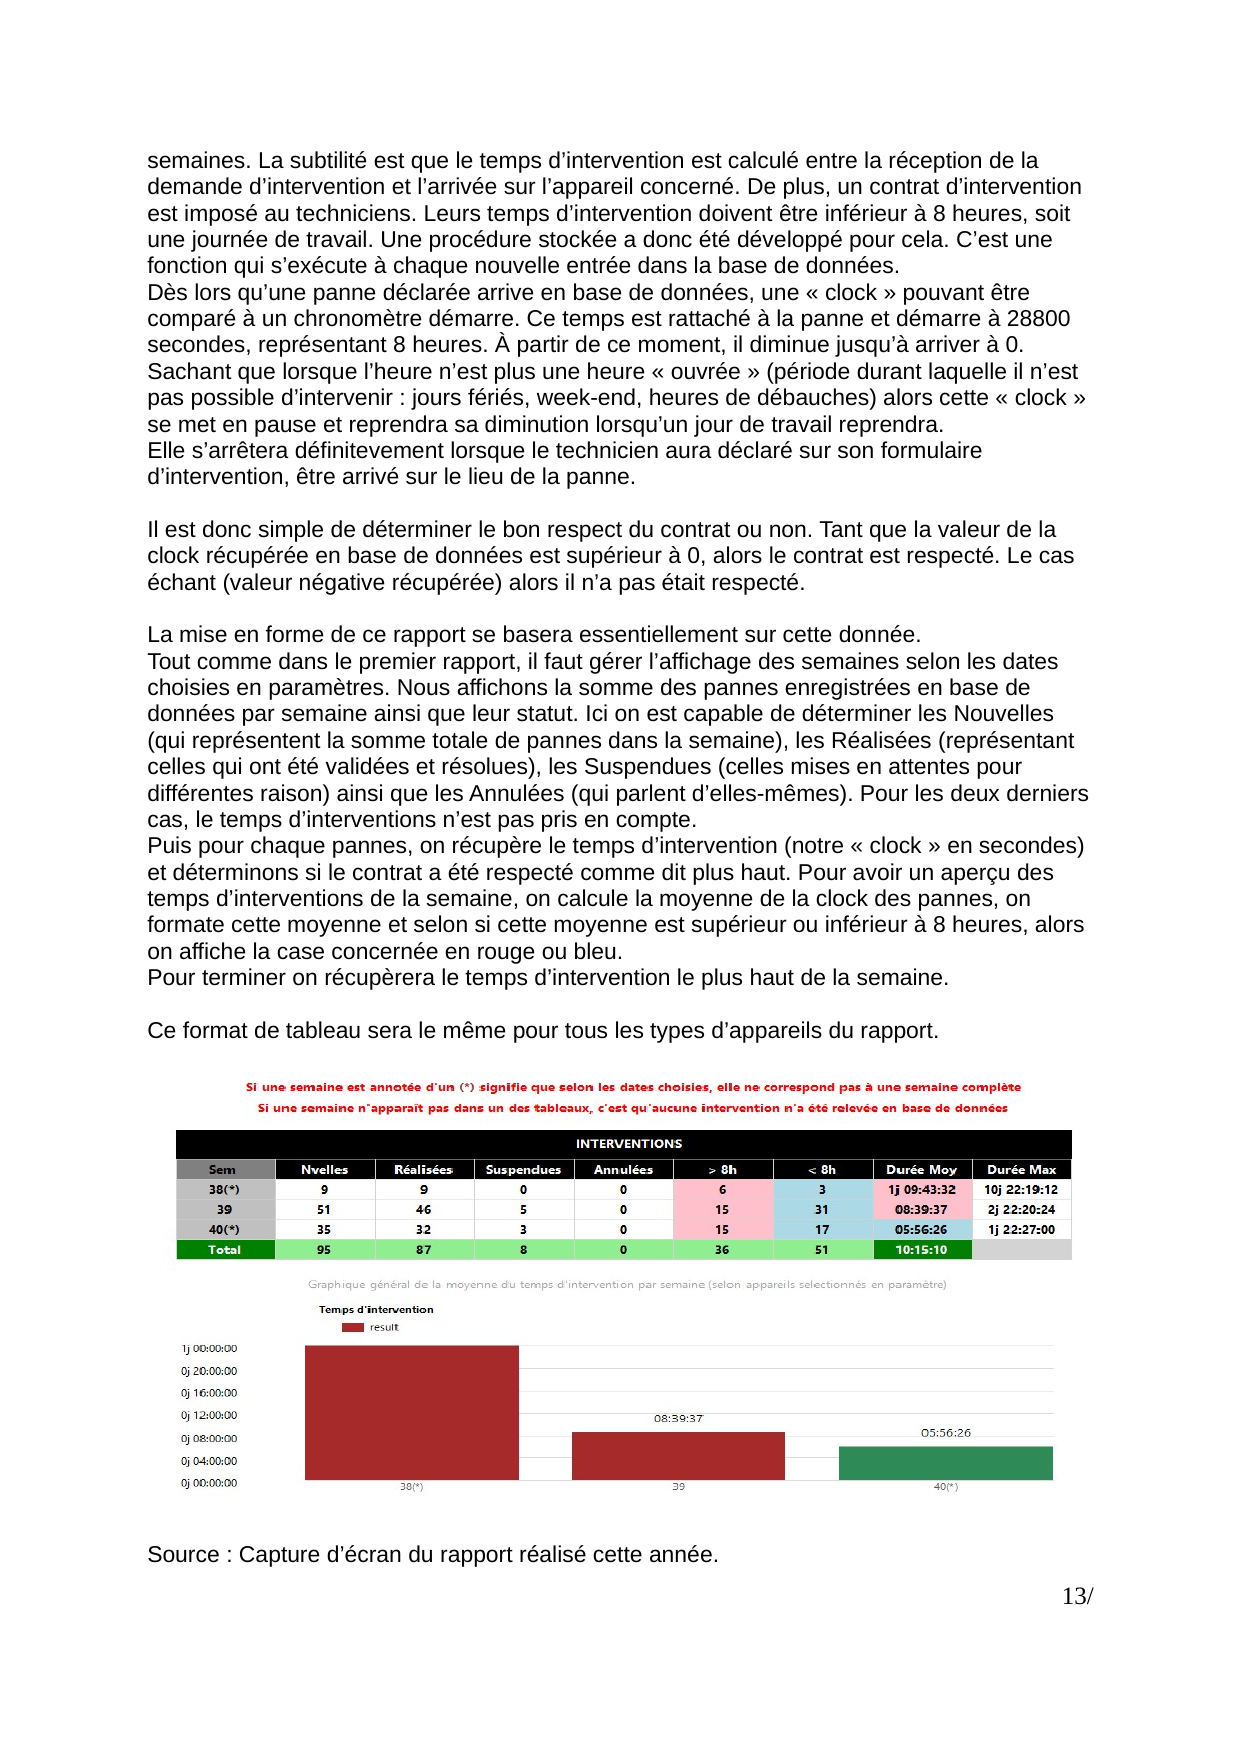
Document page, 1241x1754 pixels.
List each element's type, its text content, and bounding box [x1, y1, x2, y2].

text Elle s’arrêtera définitevement lorsque le technicien aura déclaré sur son formulaire d’intervention, être arrivé sur le lieu de la panne. [147, 437, 1093, 489]
text Dès lors qu’une panne déclarée arrive en base de données, une « clock » pouvant être comparé à un chronomètre démarre. Ce temps est rattaché à la panne et démarre à 28800 secondes, représentant 8 heures. À partir de ce moment, il diminue jusqu’à arriver à 0. Sachant que lorsque l’heure n’est plus une heure « ouvrée » (période durant laquelle il n’est pas possible d’intervenir : jours fériés, week-end, heures de débauches) alors cette « clock » se met en pause et reprendra sa diminution lorsqu’un jour de travail reprendra. [147, 279, 1093, 437]
text Pour terminer on récupèrera le temps d’intervention le plus haut de la semaine. [147, 964, 1093, 990]
text Source : Capture d’écran du rapport réalisé cette année. [147, 1542, 1093, 1568]
text Il est donc simple de déterminer le bon respect du contrat ou non. Tant que la valeur de la clock récupérée en base de données est supérieur à 0, alors le contrat est respecté. Le cas échant (valeur négative récupérée) alors il n’a pas était respecté. [147, 516, 1093, 595]
text La mise en forme de ce rapport se basera essentiellement sur cette donnée. [147, 621, 1093, 648]
text Tout comme dans le premier rapport, il faut gérer l’affichage des semaines selon les dates choisies en paramètres. Nous affichons la somme des pannes enregistrées en base de données par semaine ainsi que leur statut. Ici on est capable de déterminer les Nouvelles (qui représentent la somme totale de pannes dans la semaine), les Réalisées (représentant celles qui ont été validées et résolues), les Suspendues (celles mises en attentes pour différentes raison) ainsi que les Annulées (qui parlent d’elles-mêmes). Pour les deux derniers cas, le temps d’interventions n’est pas pris en compte. Puis pour chaque pannes, on récupère le temps d’intervention (notre « clock » en secondes) et déterminons si le contrat a été respecté comme dit plus haut. Pour avoir un aperçu des temps d’interventions de la semaine, on calcule la moyenne de la clock des pannes, on formate cette moyenne et selon si cette moyenne est supérieur ou inférieur à 8 heures, alors on affiche la case concernée en rouge ou bleu. [147, 648, 1093, 964]
text semaines. La subtilité est que le temps d’intervention est calculé entre la réception de la demande d’intervention et l’arrivée sur l’appareil concerné. De plus, un contrat d’intervention est imposé au techniciens. Leurs temps d’intervention doivent être inférieur à 8 heures, soit une journée de travail. Une procédure stockée a donc été développé pour cela. C’est une fonction qui s’exécute à chaque nouvelle entrée dans la base de données. [147, 147, 1093, 279]
picture [147, 1069, 1094, 1542]
text Ce format de tableau sera le même pour tous les types d’appareils du rapport. [147, 1017, 1093, 1043]
